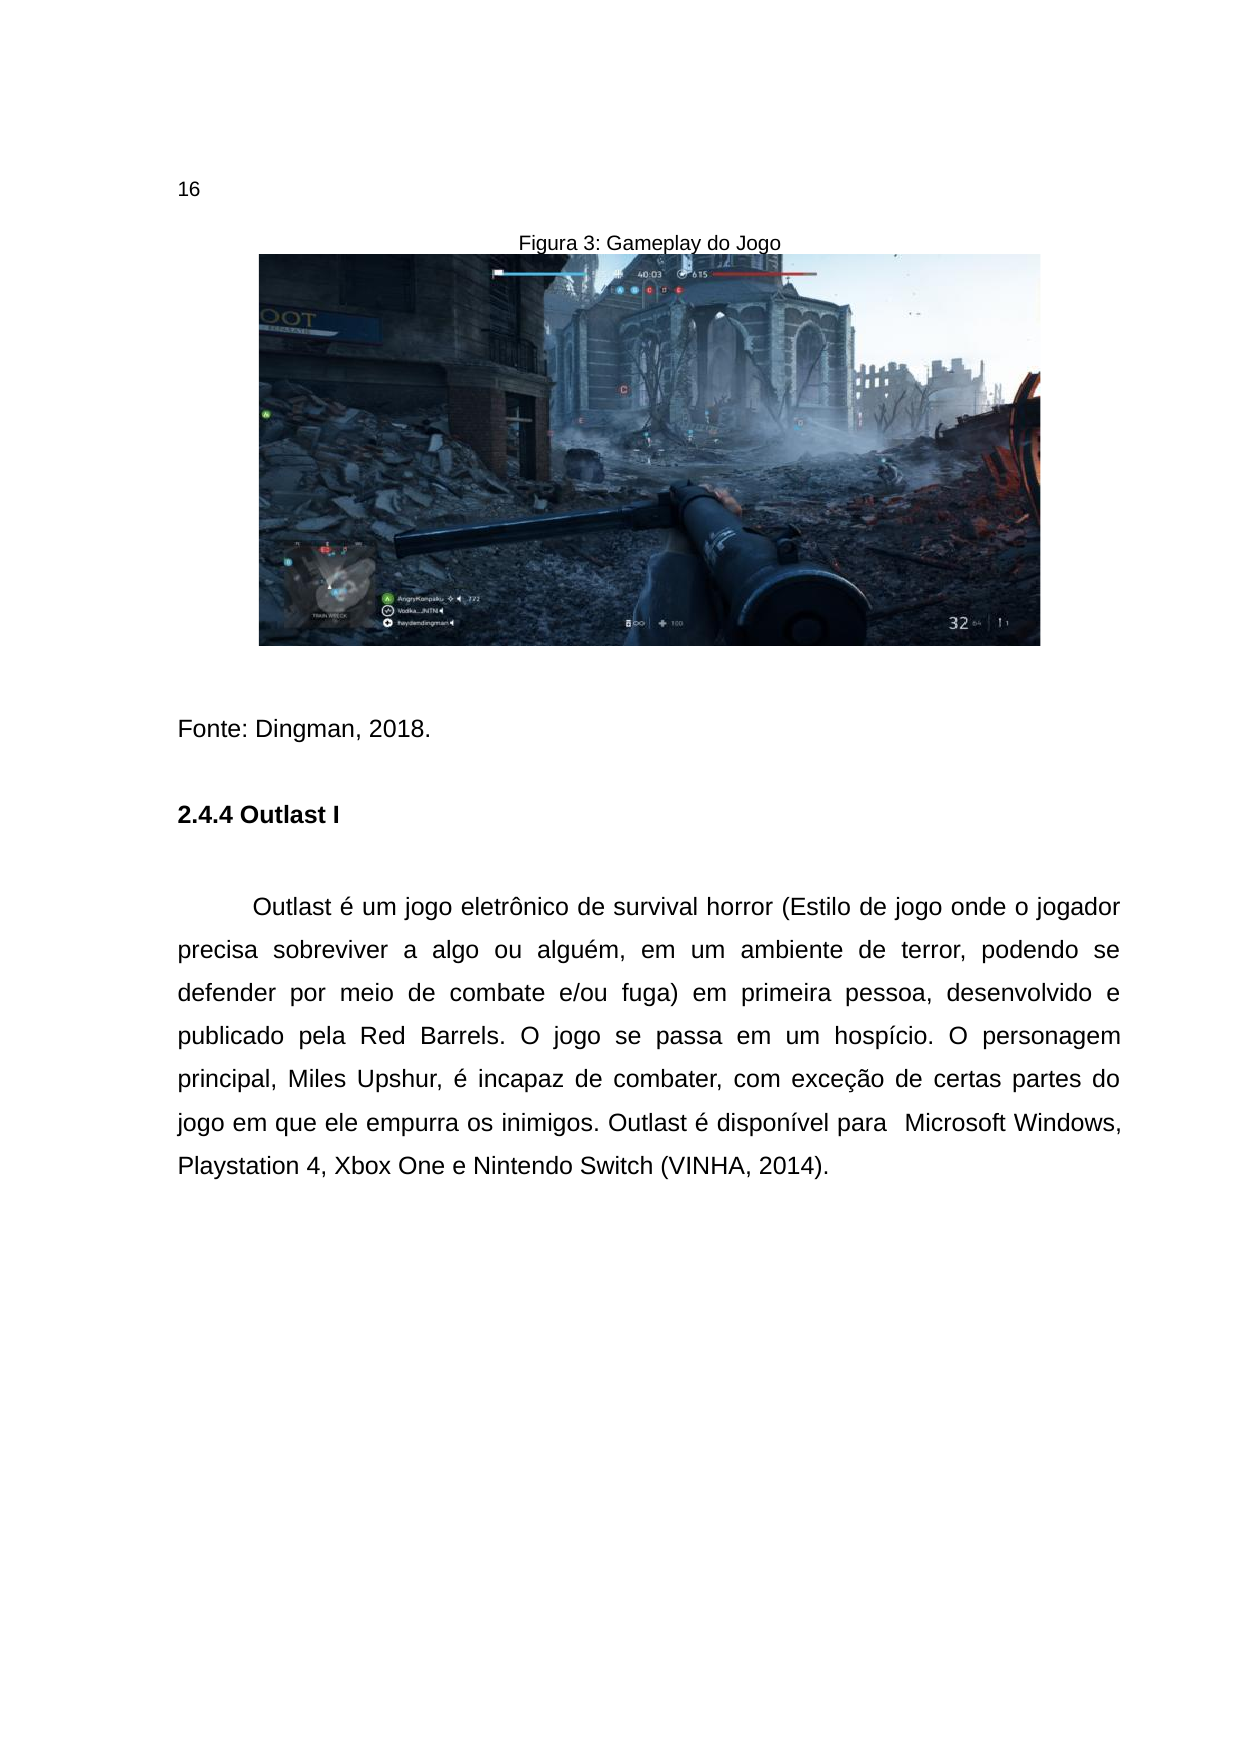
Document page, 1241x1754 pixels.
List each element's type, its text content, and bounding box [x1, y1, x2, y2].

subtitle 2.4.4 Outlast I [177, 800, 1122, 828]
subtitle Figura 3: Gameplay do Jogo [234, 231, 1065, 645]
picture [258, 254, 1041, 646]
text Outlast é um jogo eletrônico de survival horror (Estilo de jogo onde o jogador precisa sobreviver a algo ou alguém, em um ambiente de terror, podendo se defender por meio de combate e/ou fuga) em primeira pessoa, desenvolvido e publicado pela Red Barrels. O jogo se passa em um hospício. O personagem principal, Miles Upshur, é incapaz de combater, com exceção de certas partes do jogo em que ele empurra os inimigos. Outlast é disponível para Microsoft Windows, Playstation 4, Xbox One e Nintendo Switch (VINHA, 2014). [177, 892, 1122, 1179]
text Fonte: Dingman, 2018. [177, 713, 1122, 742]
